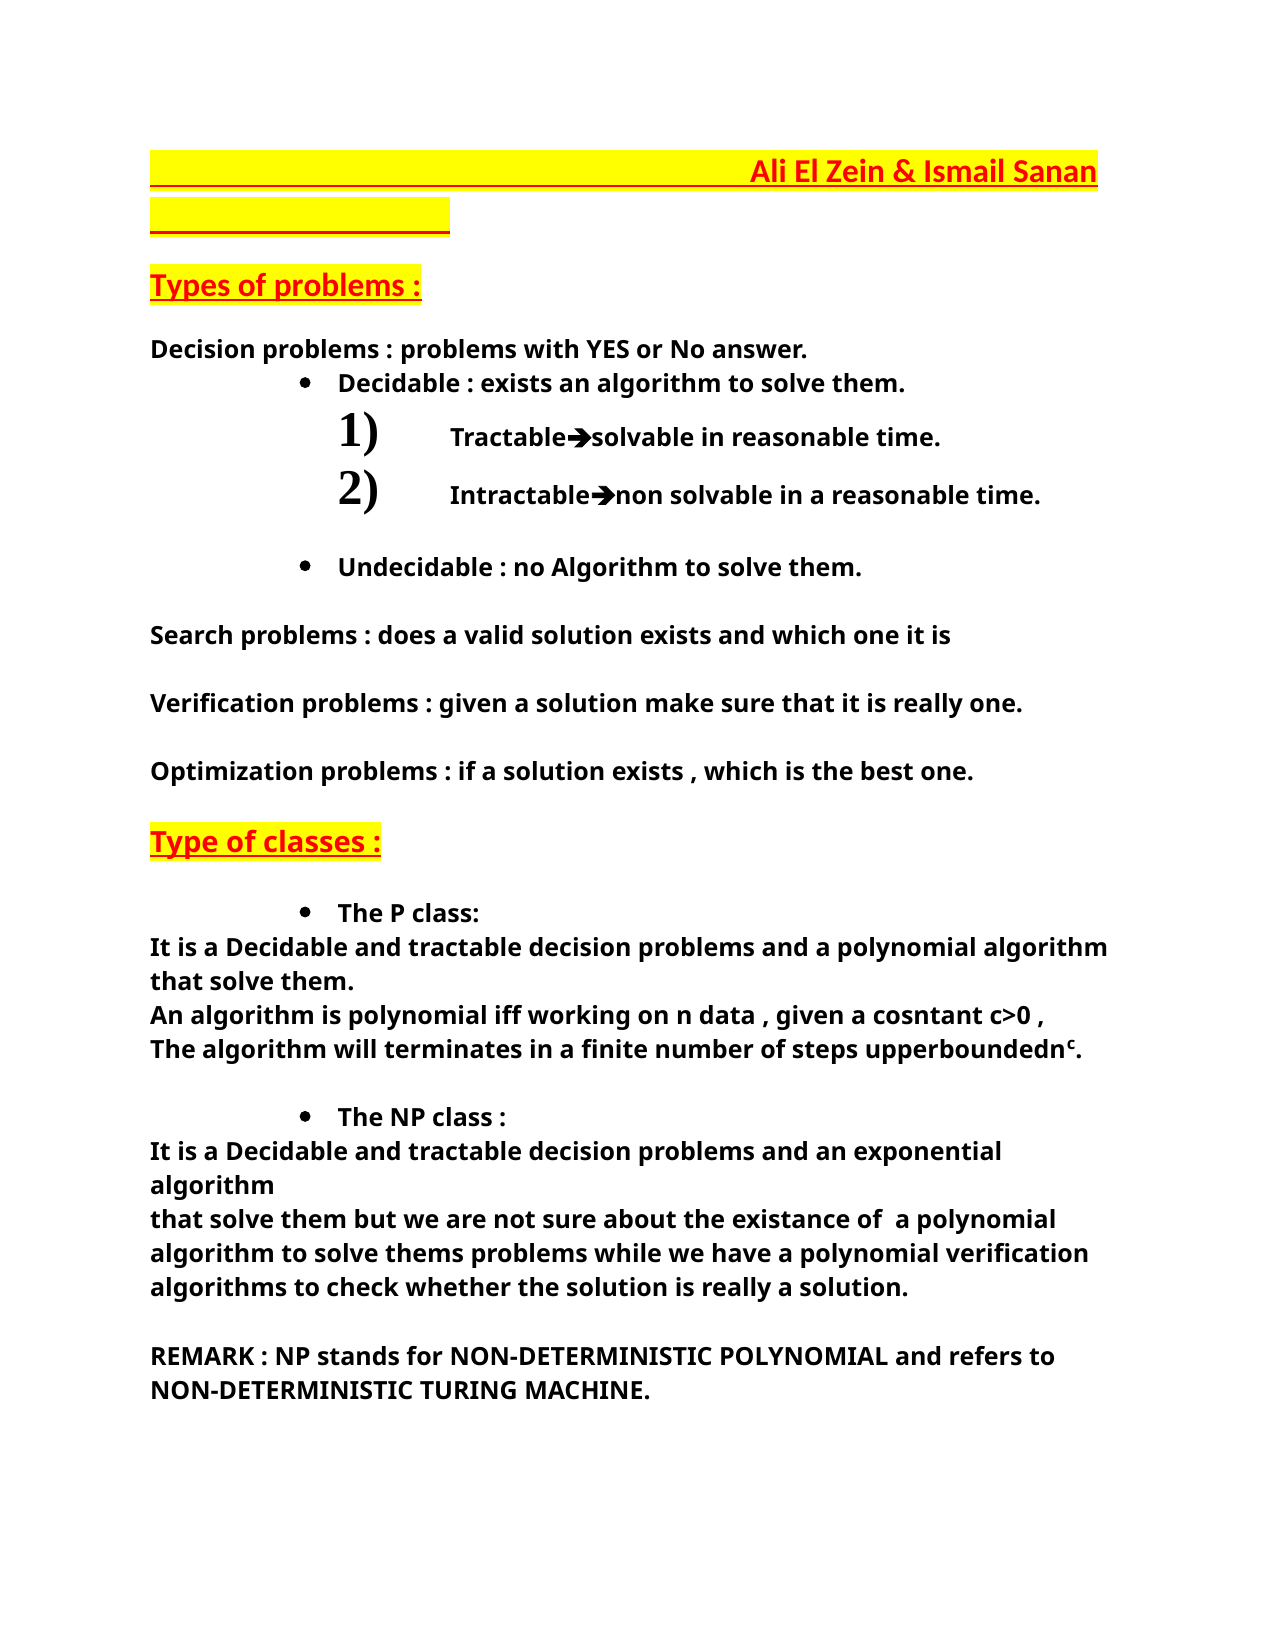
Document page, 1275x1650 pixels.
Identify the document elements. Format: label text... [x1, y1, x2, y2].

text Types of problems : [150, 264, 1125, 305]
subtitle that solve them but we are not sure about the existance of a polynomial algorithm to solve thems problems while we have a polynomial verification algorithms to check whether the solution is really a solution. [150, 1202, 1125, 1304]
subtitle The NP class : [300, 1100, 1125, 1134]
subtitle It is a Decidable and tractable decision problems and an exponential algorithm [150, 1134, 1125, 1202]
subtitle Undecidable : no Algorithm to solve them. [300, 549, 1125, 583]
subtitle Tractablesolvable in reasonable time. [337, 400, 1125, 458]
subtitle Decision problems : problems with YES or No answer. [150, 332, 1125, 366]
subtitle An algorithm is polynomial iff working on n data , given a cosntant c>0 , [150, 998, 1125, 1032]
subtitle Intractablenon solvable in a reasonable time. [337, 458, 1125, 515]
subtitle Verification problems : given a solution make sure that it is really one. [150, 685, 1125, 719]
subtitle Search problems : does a valid solution exists and which one it is [150, 617, 1125, 651]
subtitle It is a Decidable and tractable decision problems and a polynomial algorithm that solve them. [150, 929, 1125, 998]
subtitle The algorithm will terminates in a finite number of steps upperboundednc. [150, 1032, 1125, 1066]
text Ali El Zein & Ismail Sanan [150, 150, 1125, 237]
subtitle Type of classes : [150, 822, 1125, 861]
subtitle Optimization problems : if a solution exists , which is the best one. [150, 753, 1125, 788]
subtitle Decidable : exists an algorithm to solve them. [300, 366, 1125, 400]
subtitle REMARK : NP stands for NON-DETERMINISTIC POLYNOMIAL and refers to NON-DETERMINISTIC TURING MACHINE. [150, 1338, 1125, 1406]
subtitle The P class: [300, 895, 1125, 929]
